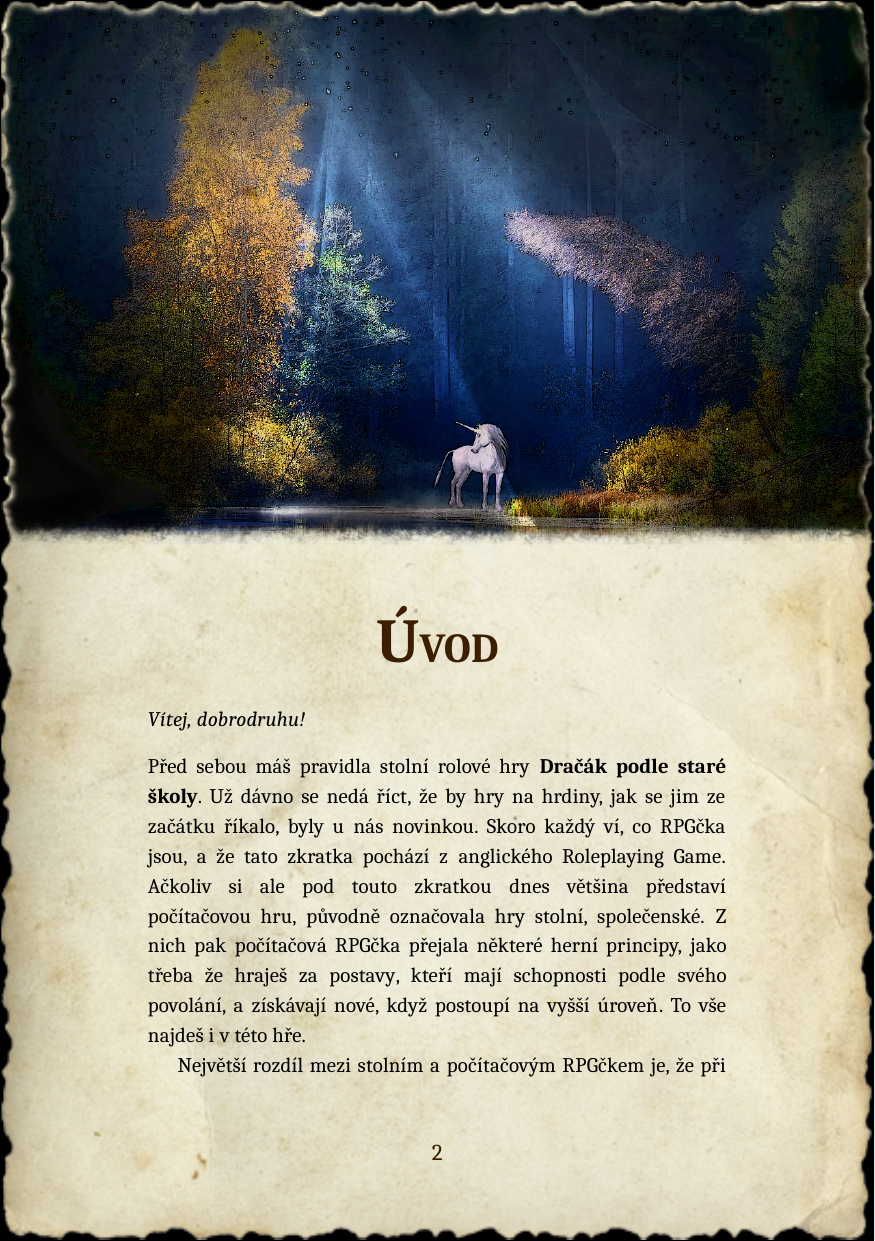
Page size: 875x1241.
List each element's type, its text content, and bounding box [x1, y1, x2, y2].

picture [0, 0, 874, 1240]
subtitle Úvod [148, 547, 726, 678]
text Vítej, dobrodruhu! [148, 707, 726, 731]
text Před sebou máš pravidla stolní rolové hry Dračák podle staré školy. Už dávno se nedá říct, že by hry na hrdiny, jak se jim ze začátku říkalo, byly u⁠ nás novinkou. Skoro každý ví, co RPGčka jsou, a⁠ že tato zkratka pochází z⁠ anglického Roleplaying Game. Ačkoliv si ale pod touto zkratkou dnes většina představí počítačovou hru, původně označovala hry stolní, společenské. Z⁠ nich pak počítačová RPGčka přejala některé herní principy, jako třeba že hraješ za postavy, kteří mají schopnosti podle svého povolání, a⁠ získávají nové, když postoupí na vyšší úroveň. To vše najdeš i⁠ v⁠ této hře. Největší rozdíl mezi stolním a⁠ počítačovým RPGčkem je, že při [148, 755, 726, 1078]
